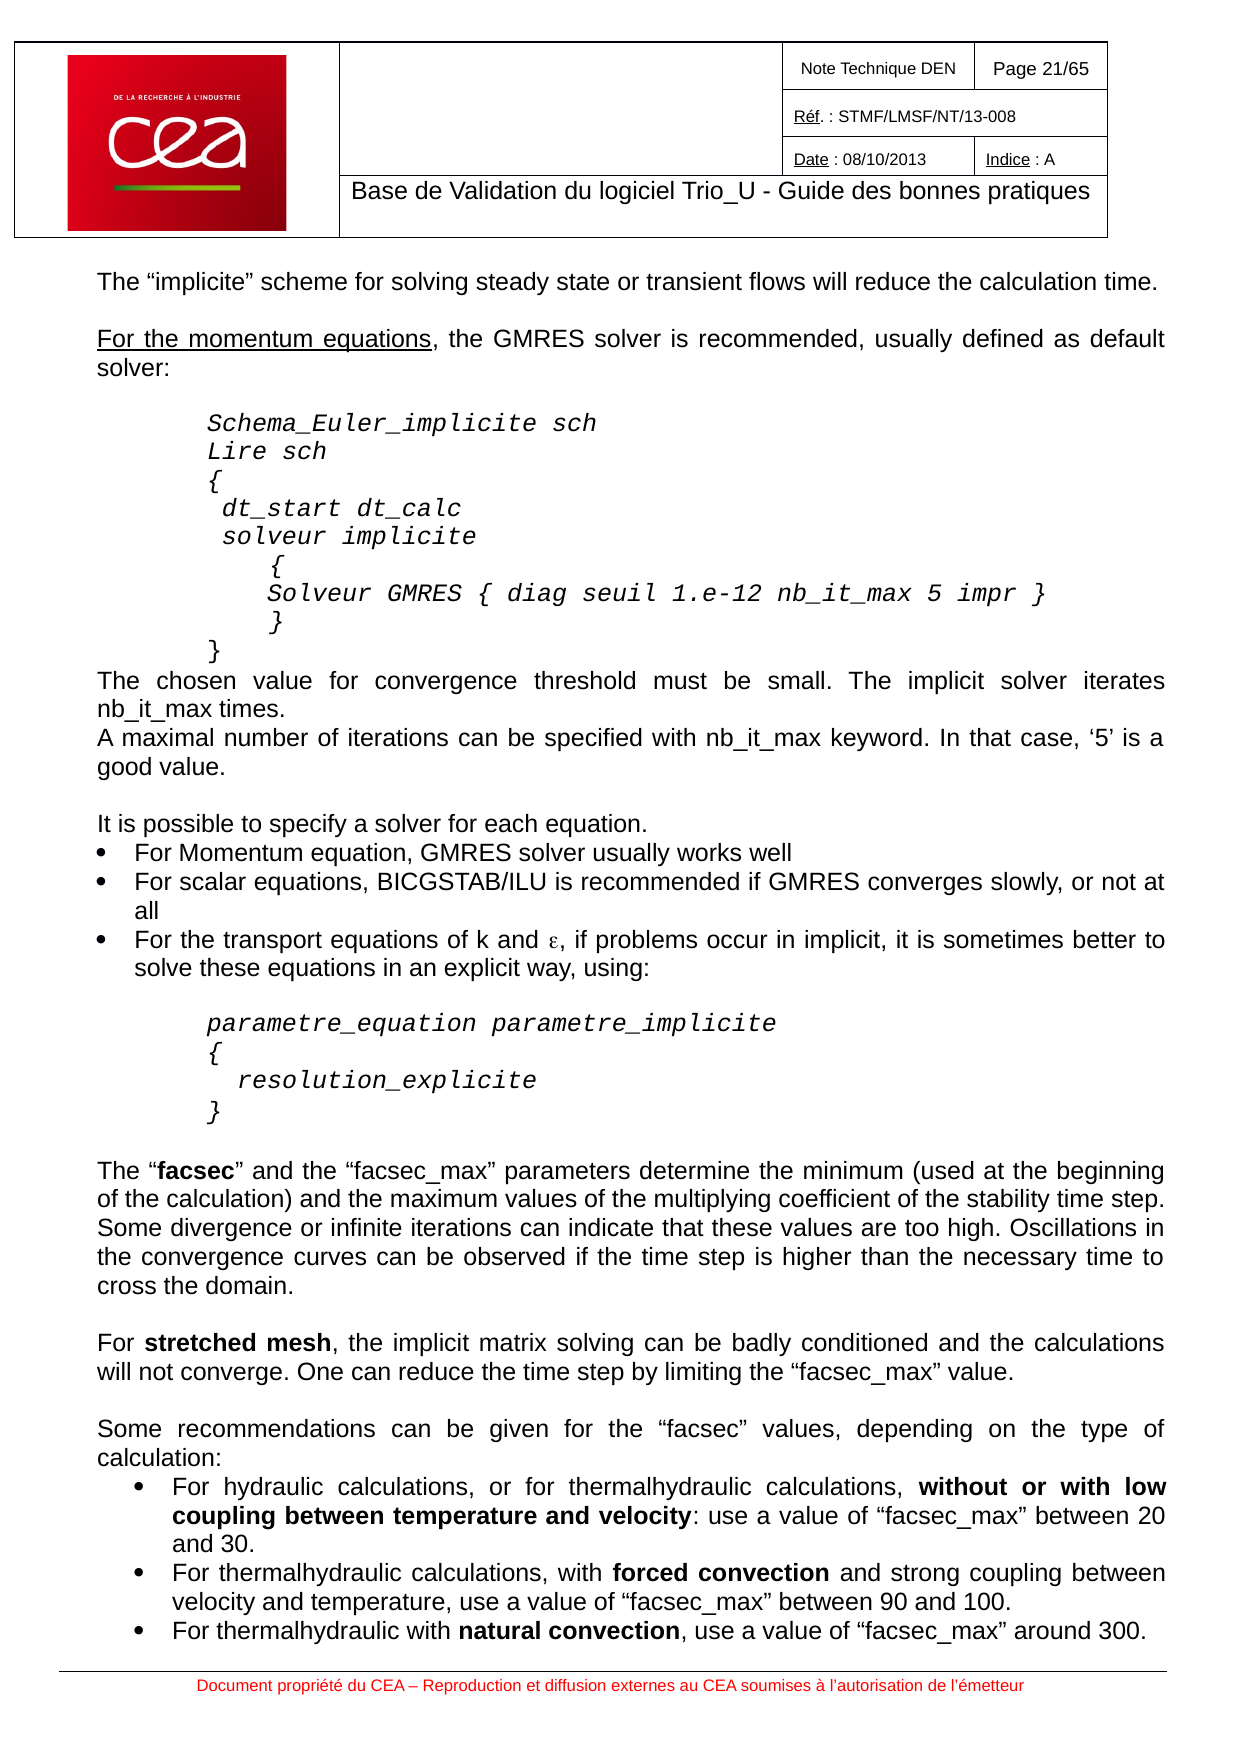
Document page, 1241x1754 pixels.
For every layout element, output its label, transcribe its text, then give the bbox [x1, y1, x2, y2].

text solveur implicite [59, 524, 1167, 552]
text { [59, 552, 1167, 581]
list For thermalhydraulic with natural convection, use a value of “facsec_max” around 300. [134, 1616, 1167, 1645]
text A maximal number of iterations can be specified with nb_it_max keyword. In that case, ‘5’ is a good value. [97, 723, 1167, 781]
list For thermalhydraulic calculations, with forced convection and strong coupling between velocity and temperature, use a value of “facsec_max” between 90 and 100. [134, 1558, 1167, 1616]
text The “facsec” and the “facsec_max” parameters determine the minimum (used at the beginning of the calculation) and the maximum values of the multiplying coefficient of the stability time step. Some divergence or infinite iterations can indicate that these values are too high. Oscillations in the convergence curves can be observed if the time step is higher than the necessary time to cross the domain. [97, 1156, 1167, 1299]
text parametre_equation parametre_implicite [133, 1011, 1167, 1039]
text Schema_Euler_implicite sch [133, 411, 1167, 439]
text The “implicite” scheme for solving steady state or transient flows will reduce the calculation time. [97, 267, 1167, 296]
text It is possible to specify a solver for each equation. [97, 809, 1167, 838]
list For the transport equations of k and , if problems occur in implicit, it is sometimes better to solve these equations in an explicit way, using: [97, 924, 1167, 982]
list For Momentum equation, GMRES solver usually works well [97, 838, 1167, 867]
text Some recommendations can be given for the “facsec” values, depending on the type of calculation: [97, 1414, 1167, 1472]
text The chosen value for convergence threshold must be small. The implicit solver iterates nb_it_max times. [97, 666, 1167, 723]
text } [133, 637, 1167, 666]
text { [133, 1039, 1167, 1068]
text Solveur GMRES { diag seuil 1.e-12 nb_it_max 5 impr } [207, 581, 1167, 609]
text } [133, 1096, 1167, 1127]
text resolution_explicite [133, 1068, 1167, 1096]
text Lire sch [133, 439, 1167, 467]
list For scalar equations, BICGSTAB/ILU is recommended if GMRES converges slowly, or not at all [97, 867, 1167, 924]
text { [133, 467, 1167, 496]
list For hydraulic calculations, or for thermalhydraulic calculations, without or with low coupling between temperature and velocity: use a value of “facsec_max” between 20 and 30. [134, 1472, 1167, 1558]
picture [67, 55, 287, 231]
text For stretched mesh, the implicit matrix solving can be badly conditioned and the calculations will not converge. One can reduce the time step by limiting the “facsec_max” value. [97, 1328, 1167, 1386]
text For the momentum equations, the GMRES solver is recommended, usually defined as default solver: [97, 324, 1167, 382]
text } [59, 609, 1167, 637]
text dt_start dt_calc [59, 496, 1167, 524]
